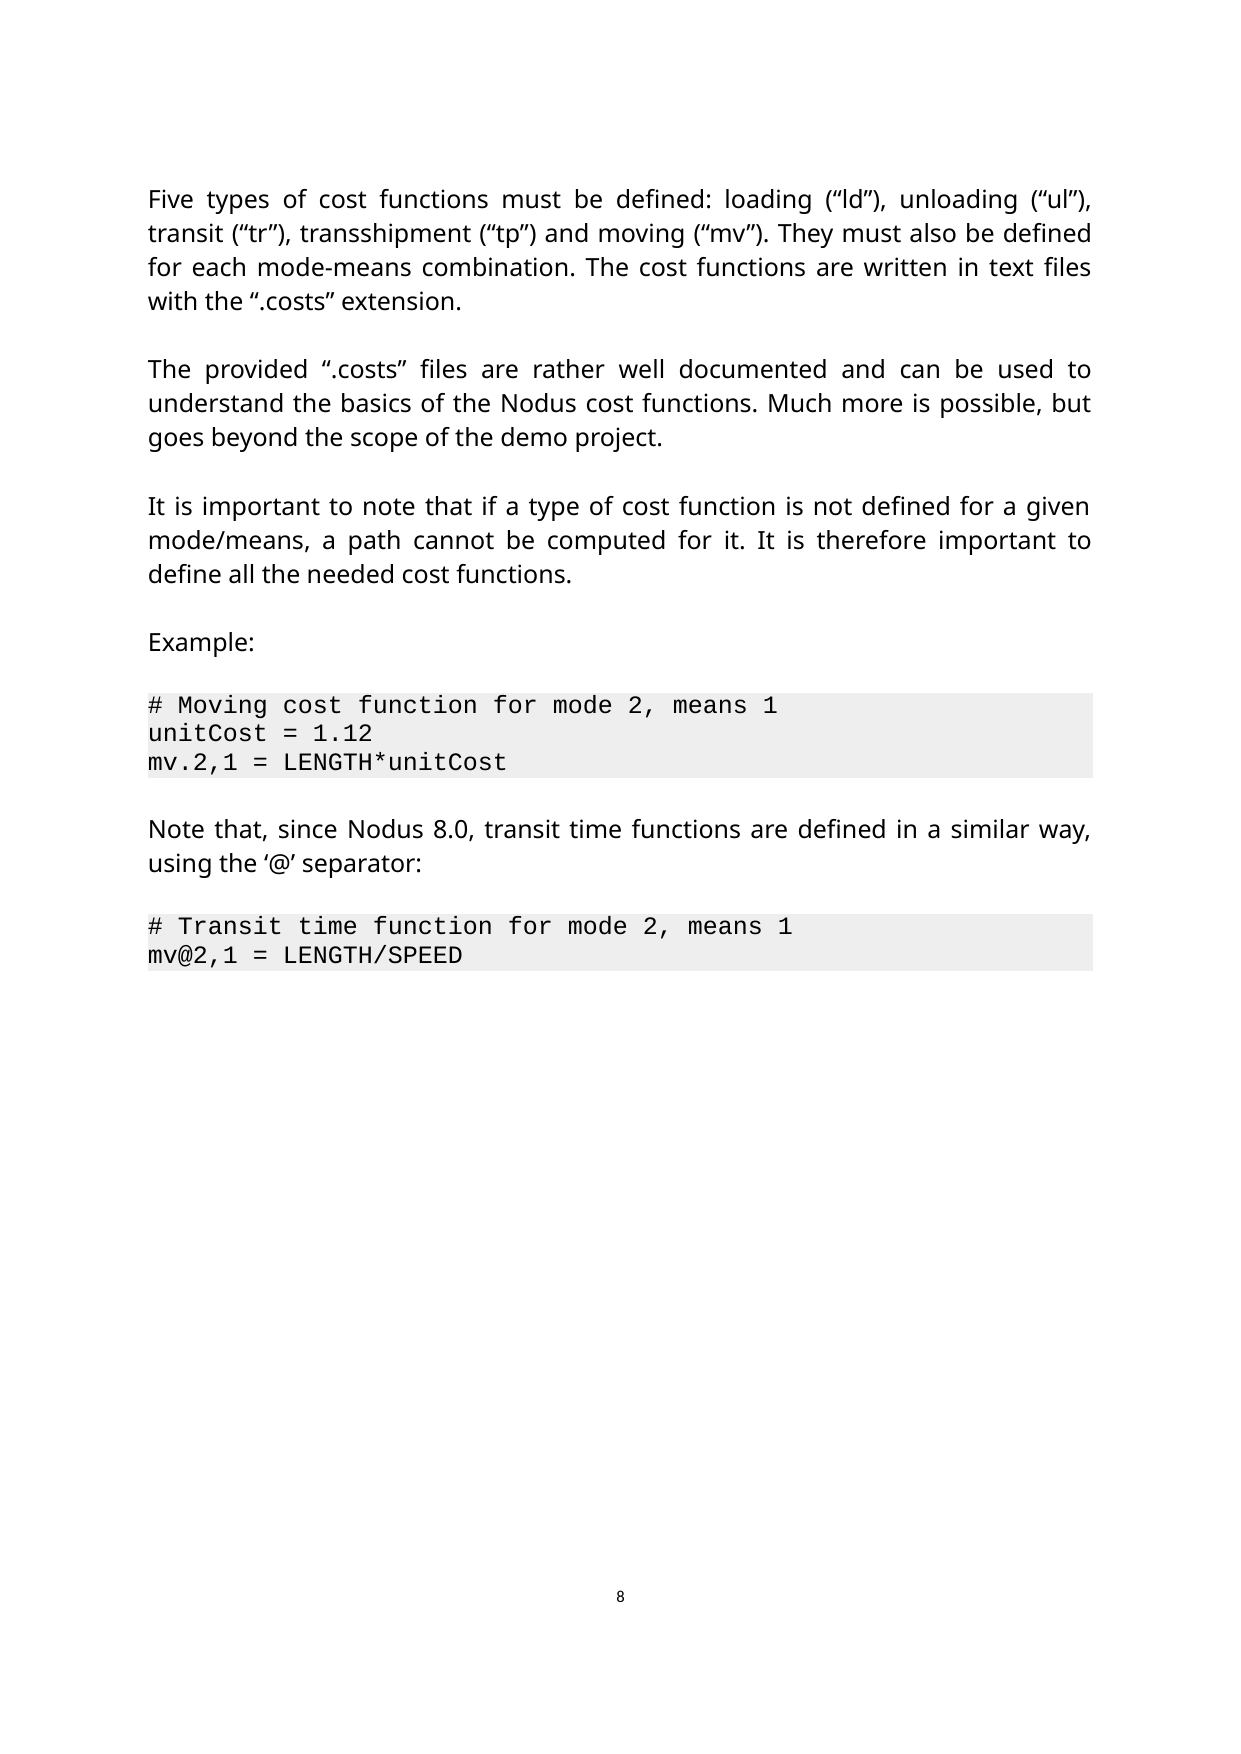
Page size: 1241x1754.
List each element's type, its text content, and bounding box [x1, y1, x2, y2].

text mv.2,1 = LENGTH*unitCost [148, 749, 1093, 778]
text mv@2,1 = LENGTH/SPEED [148, 942, 1093, 971]
text # Moving cost function for mode 2, means 1 [148, 693, 1093, 721]
text Note that, since Nodus 8.0, transit time functions are defined in a similar way, using the ‘@’ separator: [148, 812, 1093, 880]
text Five types of cost functions must be defined: loading (“ld”), unloading (“ul”), transit (“tr”), transshipment (“tp”) and moving (“mv”). They must also be defined for each mode-means combination. The cost functions are written in text files with the “.costs” extension. [148, 182, 1093, 318]
text It is important to note that if a type of cost function is not defined for a given mode/means, a path cannot be computed for it. It is therefore important to define all the needed cost functions. [148, 488, 1093, 590]
text The provided “.costs” files are rather well documented and can be used to understand the basics of the Nodus cost functions. Much more is possible, but goes beyond the scope of the demo project. [148, 352, 1093, 454]
text unitCost = 1.12 [148, 721, 1093, 749]
text # Transit time function for mode 2, means 1 [148, 914, 1093, 942]
text Example: [148, 624, 1093, 658]
